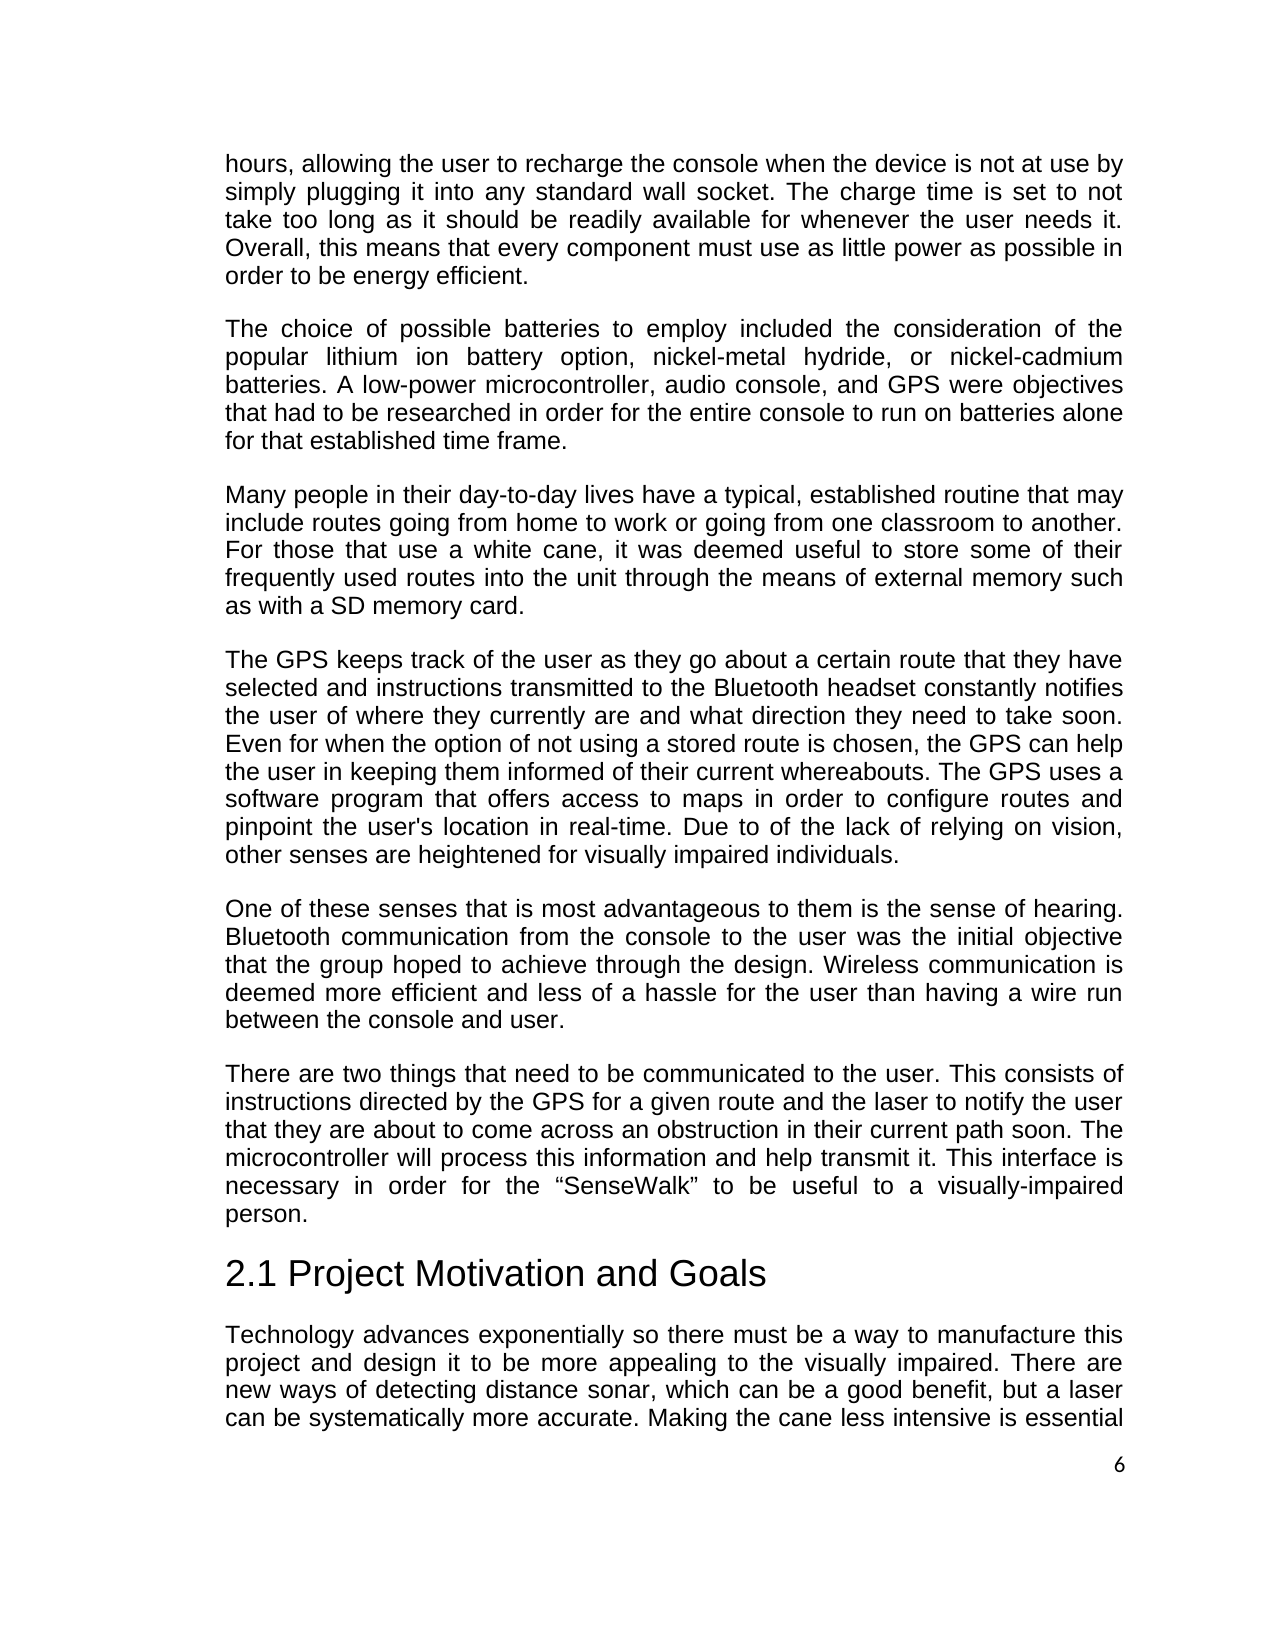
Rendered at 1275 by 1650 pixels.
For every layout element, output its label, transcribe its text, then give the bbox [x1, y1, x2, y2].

text 2.1 Project Motivation and Goals [225, 1253, 1125, 1295]
text The choice of possible batteries to employ included the consideration of the popular lithium ion battery option, nickel-metal hydride, or nickel-cadmium batteries. A low-power microcontroller, audio console, and GPS were objectives that had to be researched in order for the entire console to run on batteries alone for that established time frame. [225, 315, 1125, 455]
text One of these senses that is most advantageous to them is the sense of hearing. Bluetooth communication from the console to the user was the initial objective that the group hoped to achieve through the design. Wireless communication is deemed more efficient and less of a hassle for the user than having a wire run between the console and user. [225, 894, 1125, 1034]
text Many people in their day-to-day lives have a typical, established routine that may include routes going from home to work or going from one classroom to another. For those that use a white cane, it was deemed useful to store some of their frequently used routes into the unit through the means of external memory such as with a SD memory card. [225, 480, 1125, 620]
text hours, allowing the user to recharge the console when the device is not at use by simply plugging it into any standard wall socket. The charge time is set to not take too long as it should be readily available for whenever the user needs it. Overall, this means that every component must use as little power as possible in order to be energy efficient. [225, 150, 1125, 289]
text The GPS keeps track of the user as they go about a certain route that they have selected and instructions transmitted to the Bluetooth headset constantly notifies the user of where they currently are and what direction they need to take soon. Even for when the option of not using a stored route is chosen, the GPS can help the user in keeping them informed of their current whereabouts. The GPS uses a software program that offers access to maps in order to configure routes and pinpoint the user's location in real-time. Due to of the lack of relying on vision, other senses are heightened for visually impaired individuals. [225, 646, 1125, 869]
text Technology advances exponentially so there must be a way to manufacture this project and design it to be more appealing to the visually impaired. There are new ways of detecting distance sonar, which can be a good benefit, but a laser can be systematically more accurate. Making the cane less intensive is essential [225, 1320, 1125, 1432]
text There are two things that need to be communicated to the user. This consists of instructions directed by the GPS for a given route and the laser to notify the user that they are about to come across an obstruction in their current path soon. The microcontroller will process this information and help transmit it. This interface is necessary in order for the “SenseWalk” to be useful to a visually-impaired person. [225, 1060, 1125, 1227]
